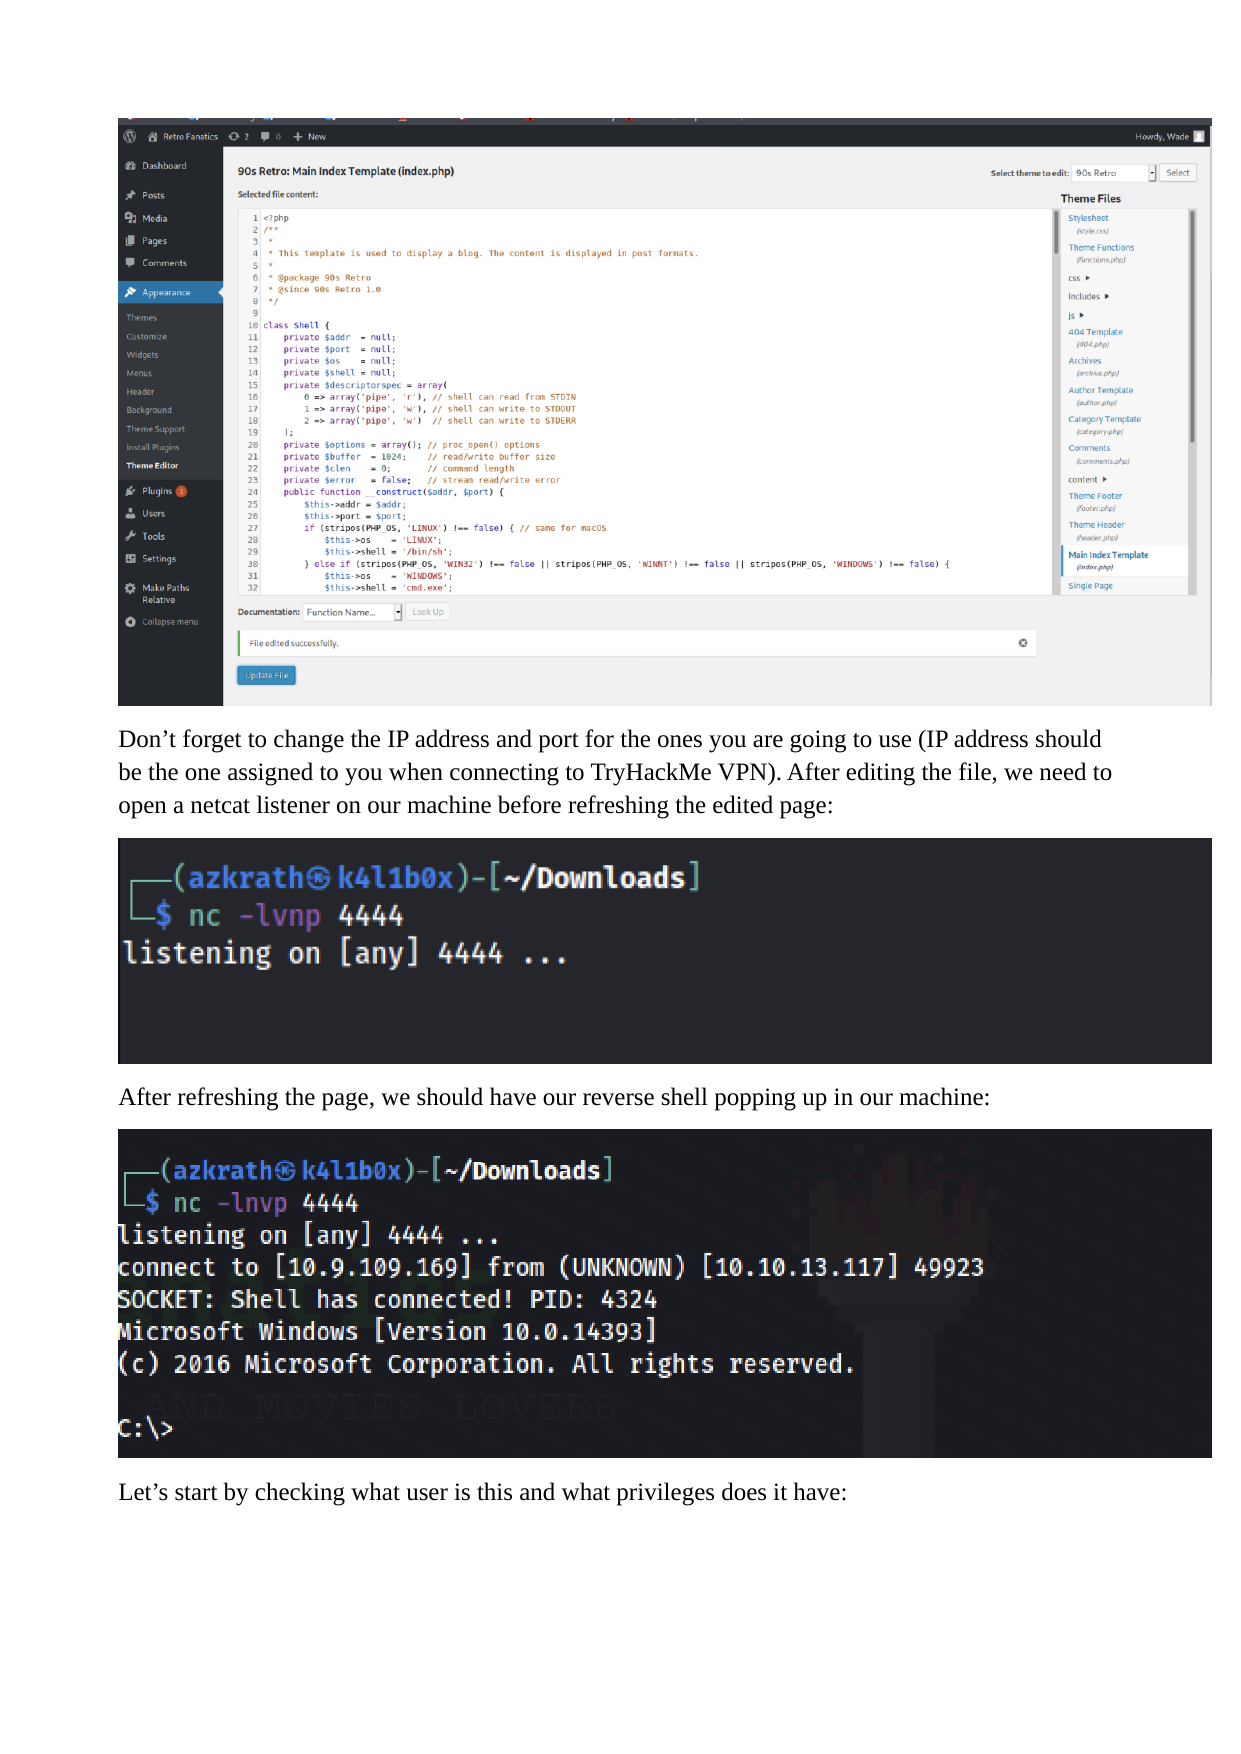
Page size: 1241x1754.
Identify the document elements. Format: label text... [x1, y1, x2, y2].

text Don’t forget to change the IP address and port for the ones you are going to use (IP address should be the one assigned to you when connecting to TryHackMe VPN). After editing the file, we need to open a netcat listener on our machine before refreshing the edited page: [118, 724, 1122, 819]
picture [118, 838, 1212, 1064]
text Let’s start by checking what user is this and what privileges does it have: [118, 1477, 1122, 1505]
picture [118, 1129, 1212, 1458]
picture [118, 118, 1212, 706]
text After refreshing the page, we should have our reverse shell popping up in our machine: [118, 1082, 1122, 1111]
